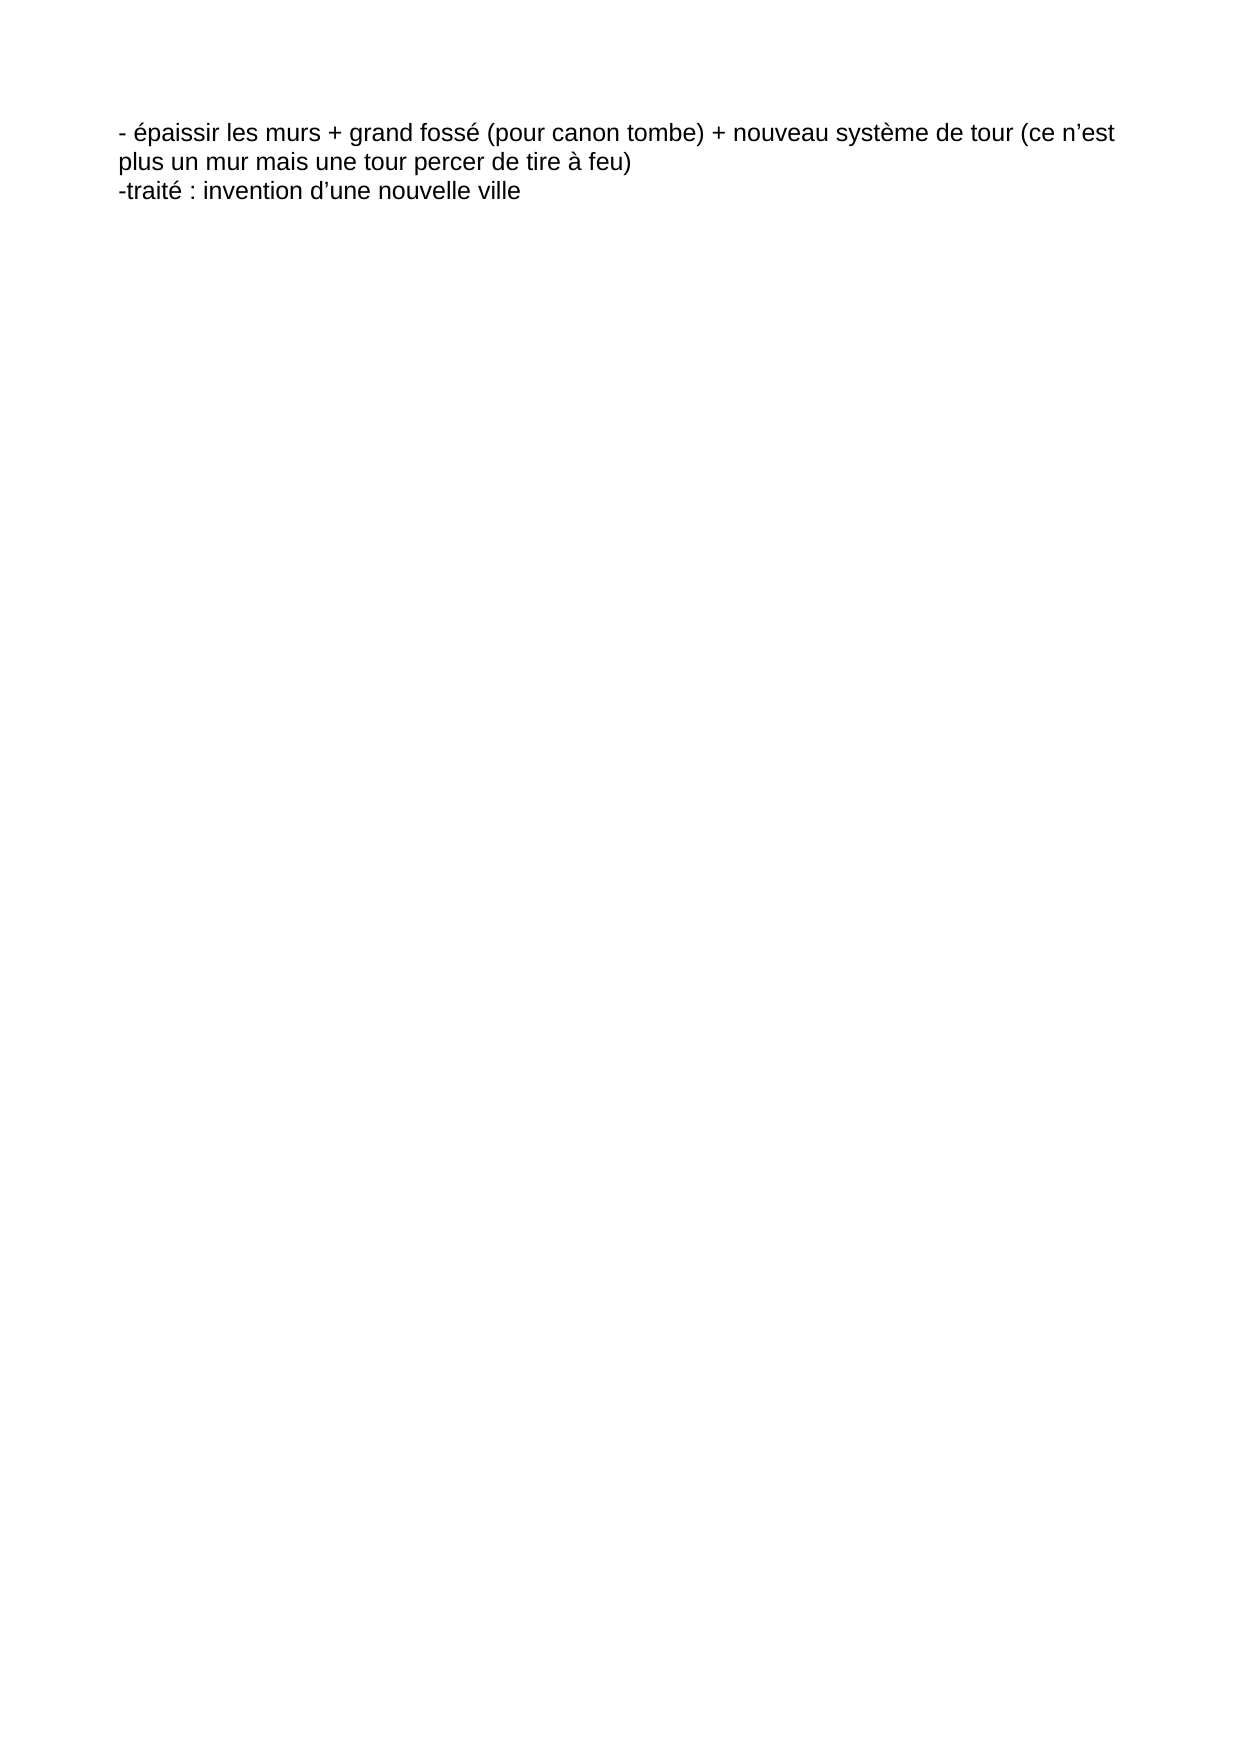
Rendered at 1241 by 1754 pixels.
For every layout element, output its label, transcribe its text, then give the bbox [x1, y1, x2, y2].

text -traité : invention d’une nouvelle ville [118, 176, 1122, 204]
text - épaissir les murs + grand fossé (pour canon tombe) + nouveau système de tour (ce n’est plus un mur mais une tour percer de tire à feu) [118, 118, 1122, 176]
